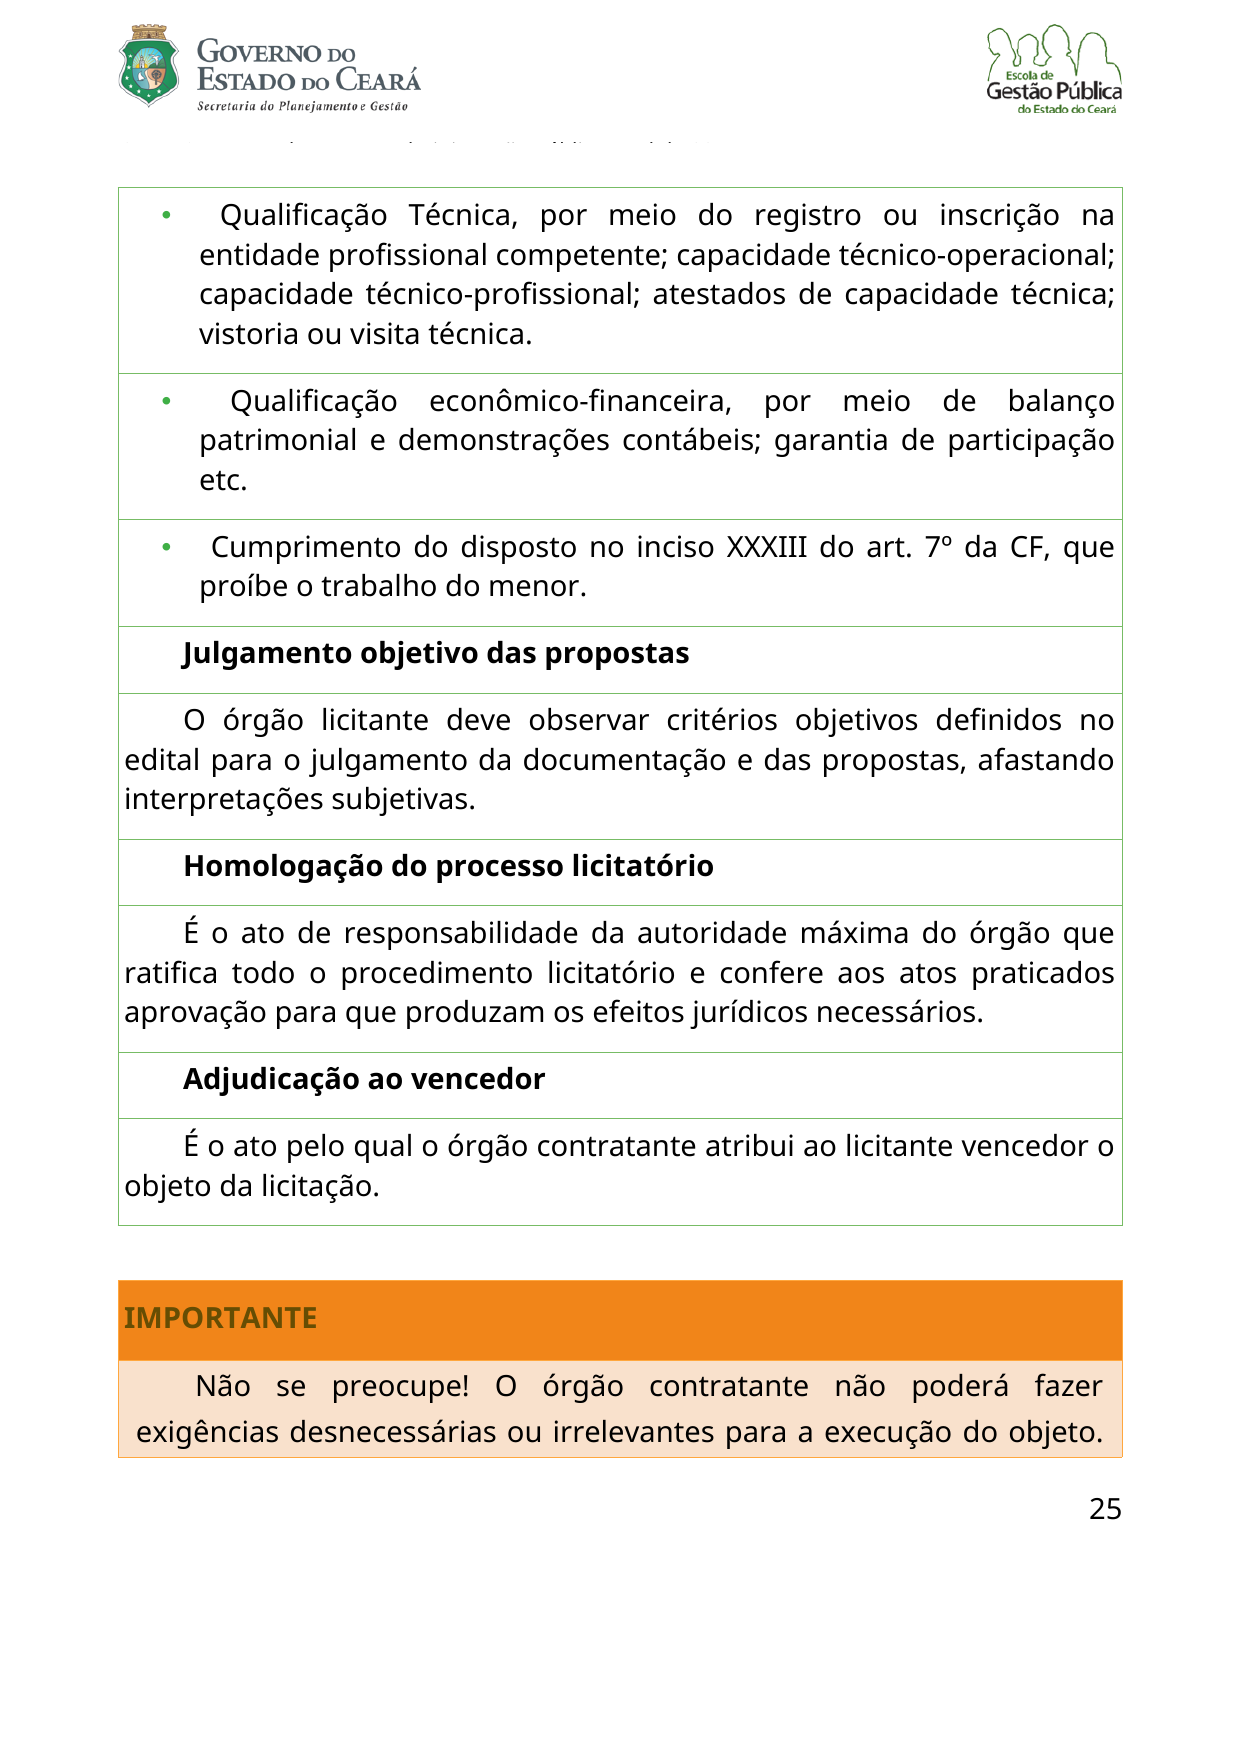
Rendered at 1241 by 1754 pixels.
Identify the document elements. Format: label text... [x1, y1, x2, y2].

table_cell Não se preocupe! O órgão contratante não poderá fazer exigências desnecessárias ou irrelevantes para a execução do objeto. [119, 1361, 1122, 1457]
picture [118, 24, 1122, 113]
table_cell Adjudicação ao vencedor [119, 1053, 1122, 1118]
table_cell Qualificação econômico-financeira, por meio de balanço patrimonial e demonstrações contábeis; garantia de participação etc. [119, 374, 1122, 519]
table_cell É o ato de responsabilidade da autoridade máxima do órgão que ratifica todo o procedimento licitatório e confere aos atos praticados aprovação para que produzam os efeitos jurídicos necessários. [119, 906, 1122, 1052]
table_cell Homologação do processo licitatório [119, 840, 1122, 905]
table_header IMPORTANTE [119, 1281, 1122, 1360]
table_cell Qualificação Técnica, por meio do registro ou inscrição na entidade profissional competente; capacidade técnico-operacional; capacidade técnico-profissional; atestados de capacidade técnica; vistoria ou visita técnica. [119, 188, 1122, 373]
table_cell Cumprimento do disposto no inciso XXXIII do art. 7º da CF, que proíbe o trabalho do menor. [119, 520, 1122, 626]
table_cell É o ato pelo qual o órgão contratante atribui ao licitante vencedor o objeto da licitação. [119, 1119, 1122, 1225]
table_cell O órgão licitante deve observar critérios objetivos definidos no edital para o julgamento da documentação e das propostas, afastando interpretações subjetivas. [119, 694, 1122, 839]
table_cell Julgamento objetivo das propostas [119, 627, 1122, 692]
